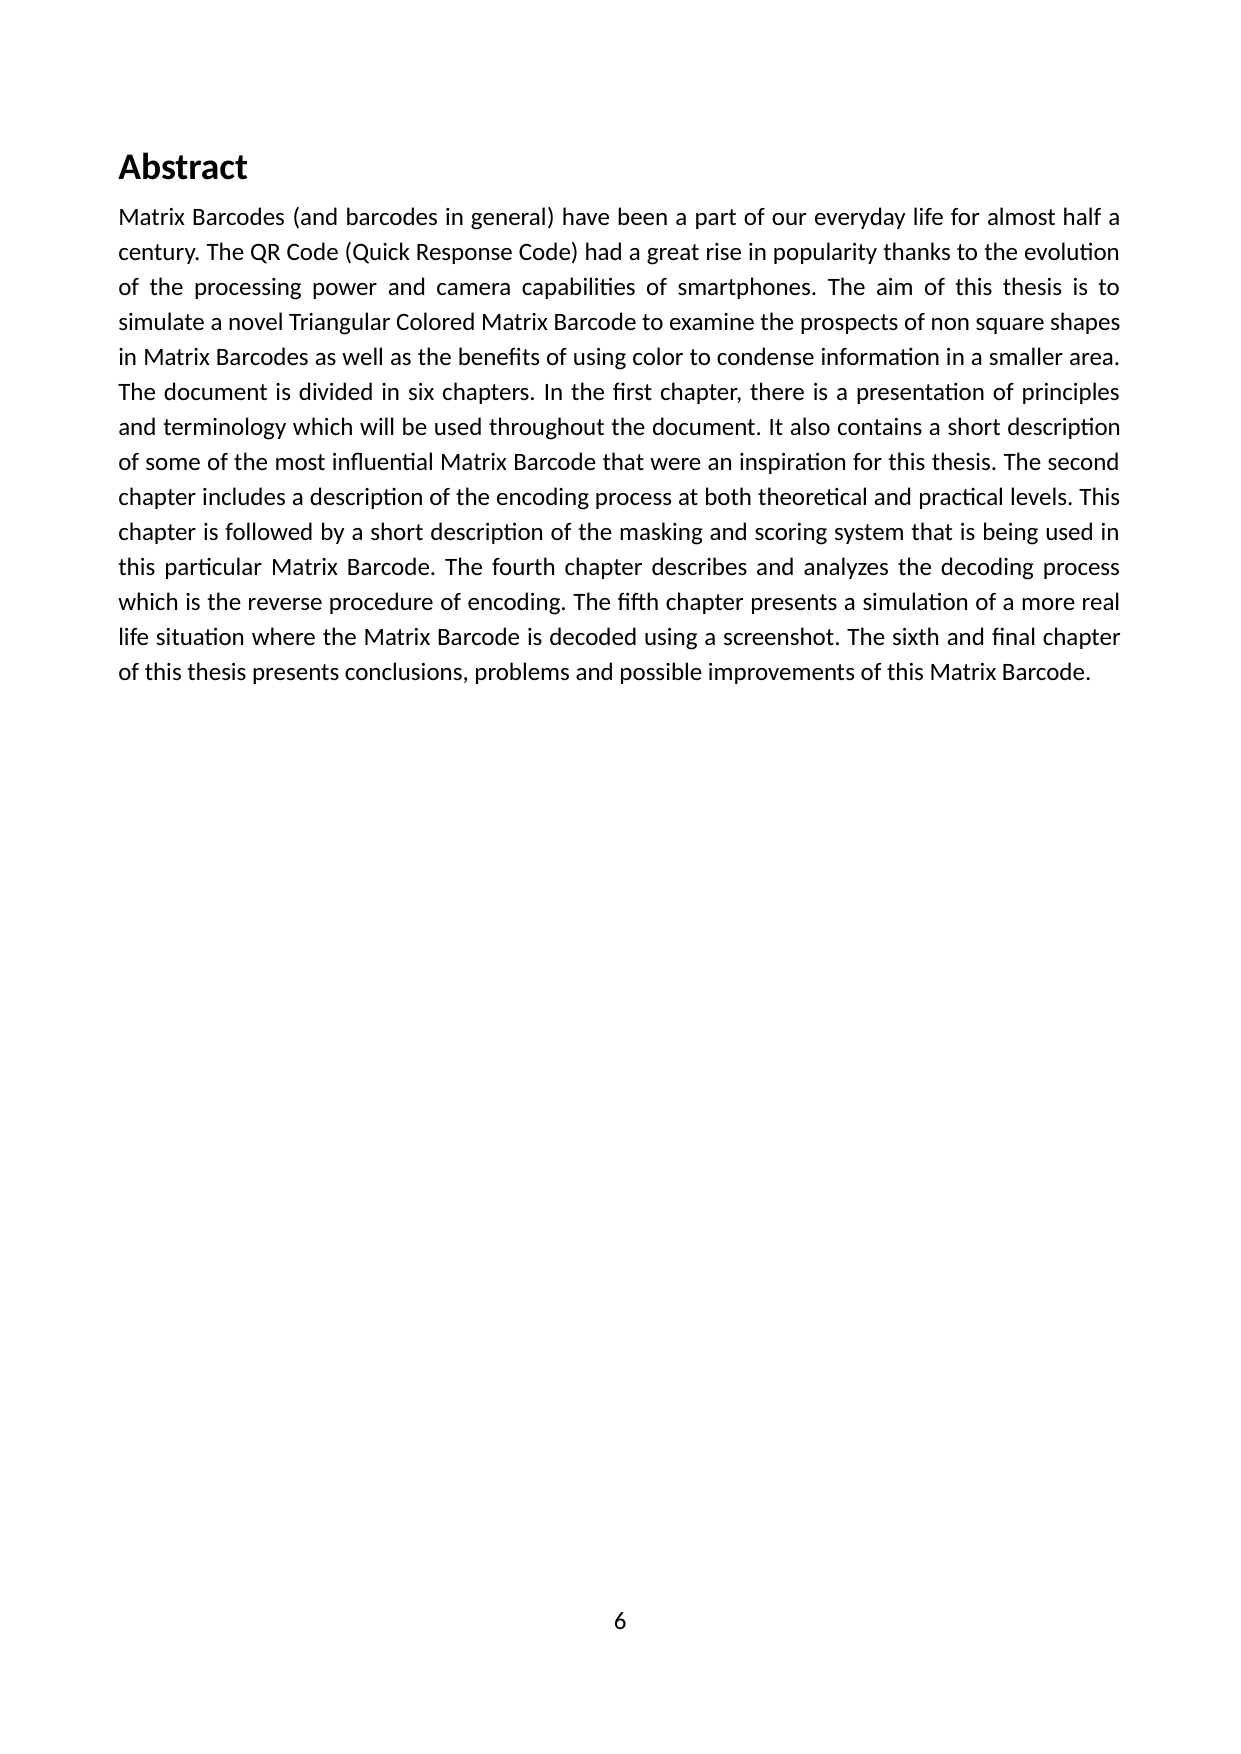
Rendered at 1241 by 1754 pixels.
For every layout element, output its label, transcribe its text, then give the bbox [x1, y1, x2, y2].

text Matrix Barcodes (and barcodes in general) have been a part of our everyday life for almost half a century. The QR Code (Quick Response Code) had a great rise in popularity thanks to the evolution of the processing power and camera capabilities of smartphones. The aim of this thesis is to simulate a novel Triangular Colored Matrix Barcode to examine the prospects of non square shapes in Matrix Barcodes as well as the benefits of using color to condense information in a smaller area. The document is divided in six chapters. In the first chapter, there is a presentation of principles and terminology which will be used throughout the document. It also contains a short description of some of the most influential Matrix Barcode that were an inspiration for this thesis. The second chapter includes a description of the encoding process at both theoretical and practical levels. This chapter is followed by a short description of the masking and scoring system that is being used in this particular Matrix Barcode. The fourth chapter describes and analyzes the decoding process which is the reverse procedure of encoding. The fifth chapter presents a simulation of a more real life situation where the Matrix Barcode is decoded using a screenshot. The sixth and final chapter of this thesis presents conclusions, problems and possible improvements of this Matrix Barcode. [118, 201, 1122, 687]
subtitle Abstract [118, 143, 1122, 189]
